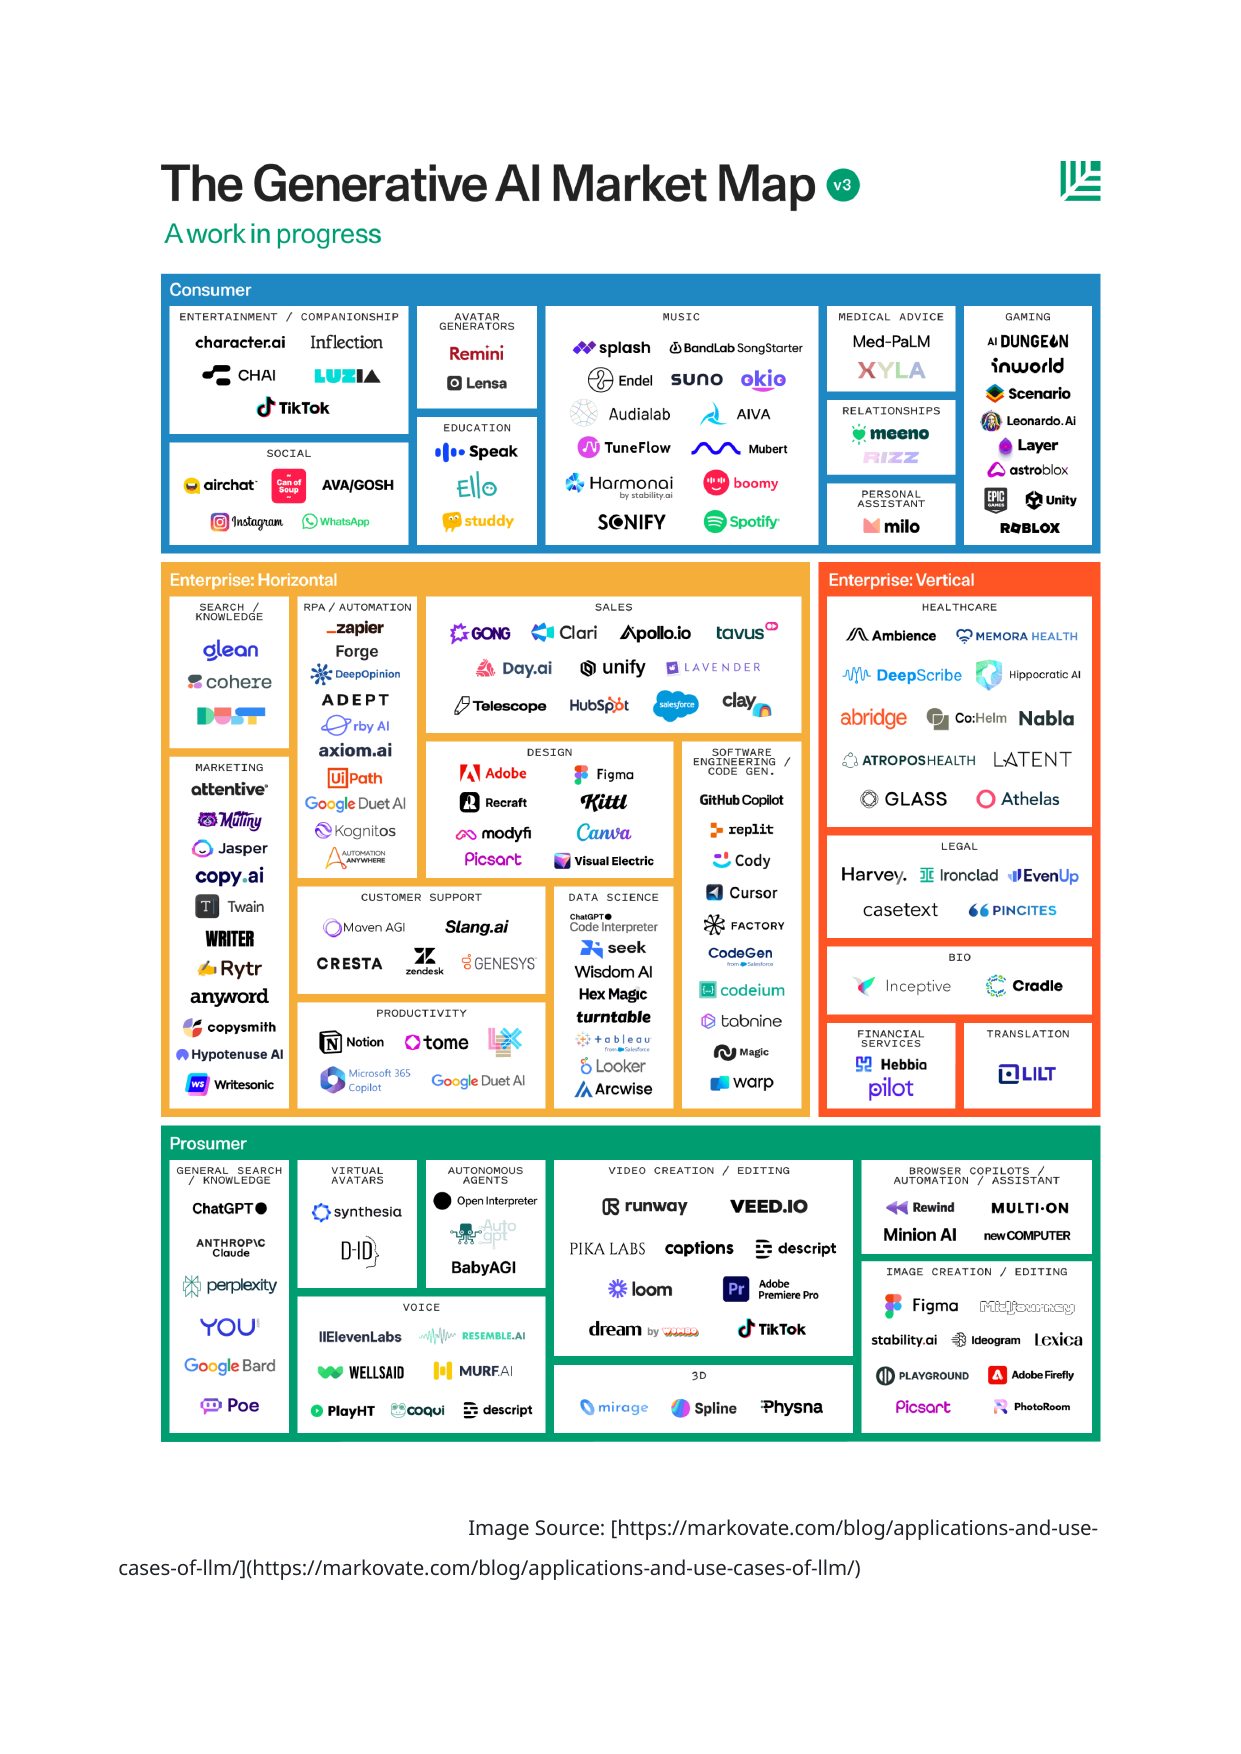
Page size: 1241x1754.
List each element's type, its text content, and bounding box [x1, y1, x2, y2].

picture [118, 118, 1143, 1484]
text Image Source: [https://markovate.com/blog/applications-and-use-cases-of-llm/](https://markovate.com/blog/applications-and-use-cases-of-llm/) [118, 1513, 1122, 1581]
